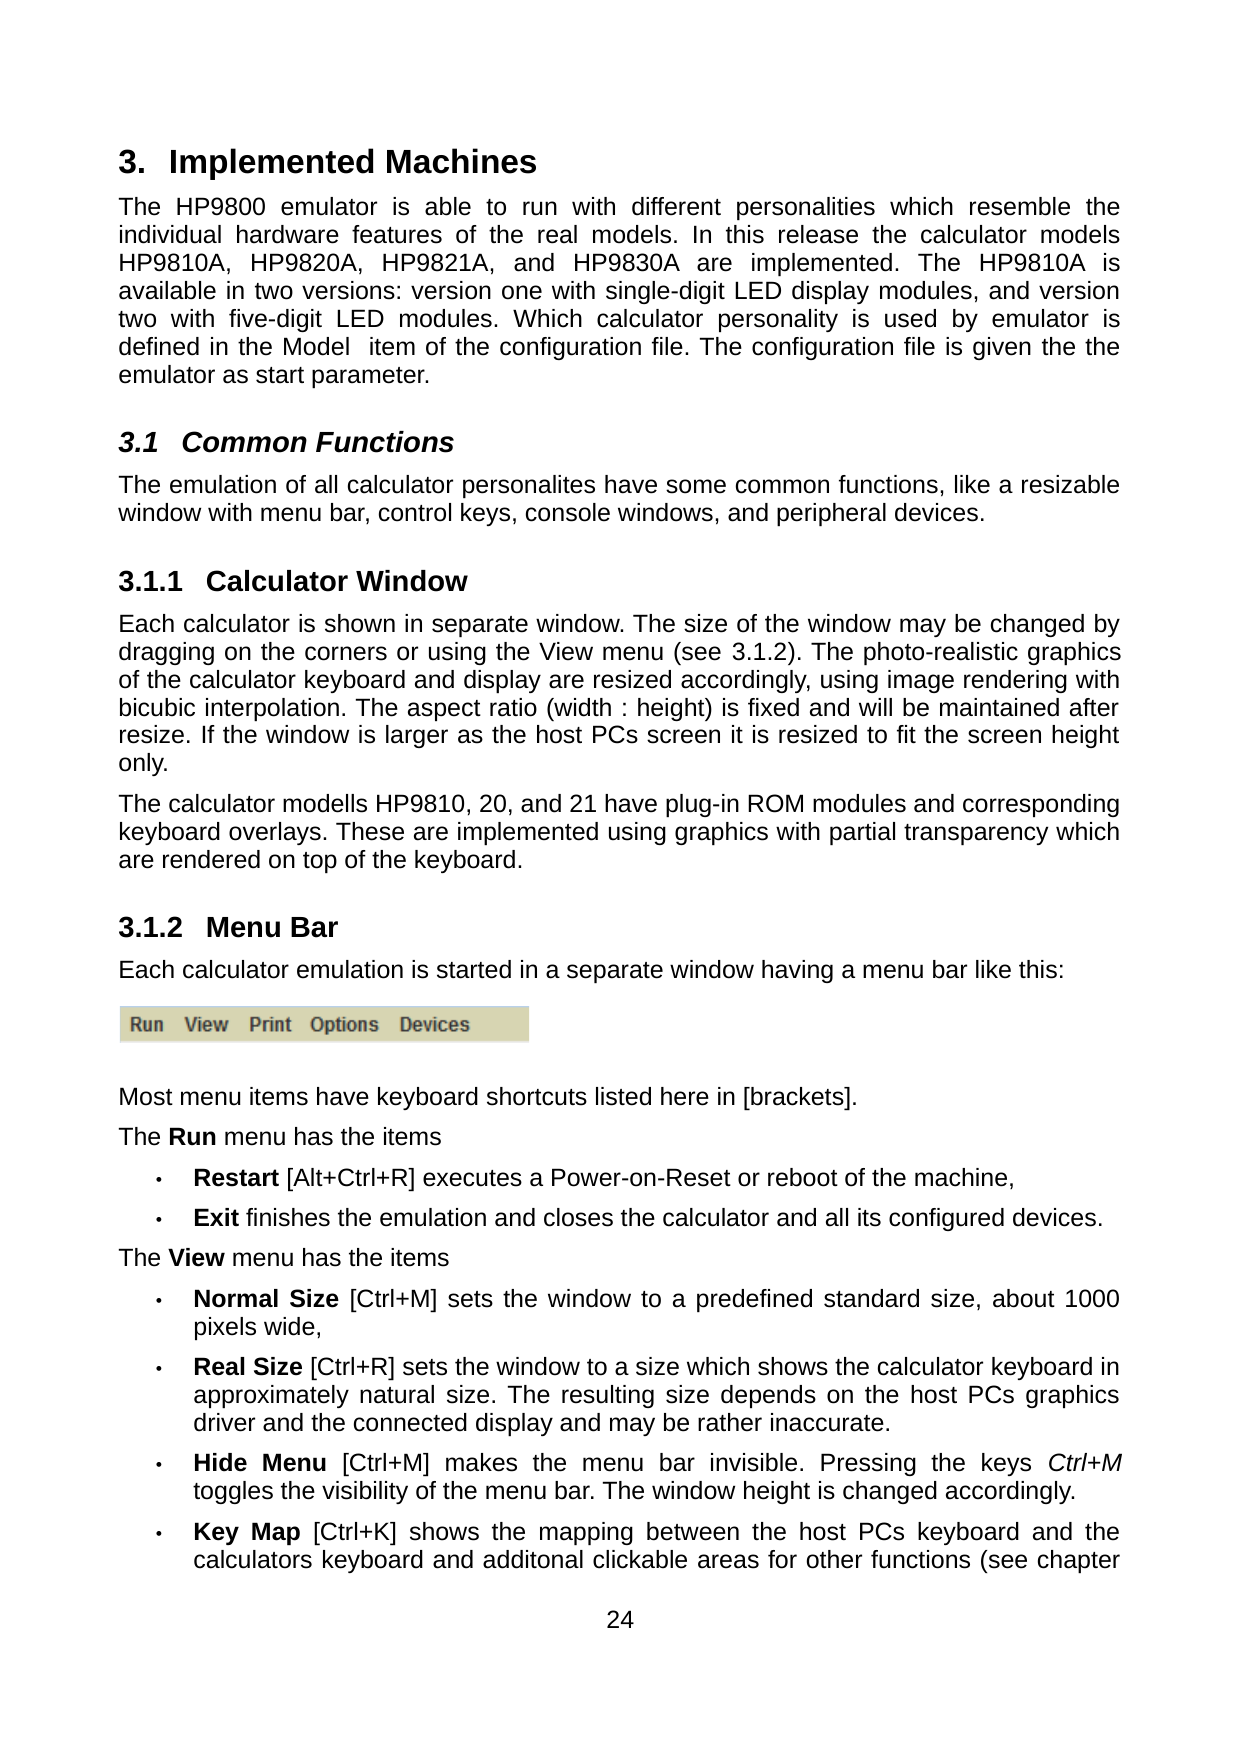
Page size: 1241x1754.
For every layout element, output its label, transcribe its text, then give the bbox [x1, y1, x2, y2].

text The calculator modells HP9810, 20, and 21 have plug-in ROM modules and corresponding keyboard overlays. These are implemented using graphics with partial transparency which are rendered on top of the keyboard. [118, 789, 1122, 873]
subtitle Menu Bar [118, 911, 1122, 943]
list Hide Menu [Ctrl+M] makes the menu bar invisible. Pressing the keys Ctrl+M toggles the visibility of the menu bar. The window height is changed accordingly. [156, 1449, 1122, 1505]
subtitle Implemented Machines [118, 143, 1122, 181]
list Restart [Alt+Ctrl+R] executes a Power-on-Reset or reboot of the machine, [156, 1163, 1122, 1191]
list Normal Size [Ctrl+M] sets the window to a predefined standard size, about 1000 pixels wide, [156, 1285, 1122, 1341]
text The emulation of all calculator personalites have some common functions, like a resizable window with menu bar, control keys, console windows, and peripheral devices. [118, 471, 1122, 527]
text The View menu has the items [118, 1244, 1122, 1272]
list Real Size [Ctrl+R] sets the window to a size which shows the calculator keyboard in approximately natural size. The resulting size depends on the host PCs graphics driver and the connected display and may be rather inaccurate. [156, 1353, 1122, 1437]
subtitle Common Functions [118, 426, 1122, 459]
list Exit finishes the emulation and closes the calculator and all its configured devices. [156, 1204, 1122, 1232]
text The Run menu has the items [118, 1123, 1122, 1151]
text Each calculator is shown in separate window. The size of the window may be changed by dragging on the corners or using the View menu (see 3.1.2). The photo-realistic graphics of the calculator keyboard and display are resized accordingly, using image rendering with bicubic interpolation. The aspect ratio (width : height) is fixed and will be maintained after resize. If the window is larger as the host PCs screen it is resized to fit the screen height only. [118, 609, 1122, 777]
subtitle Calculator Window [118, 564, 1122, 597]
text The HP9800 emulator is able to run with different personalities which resemble the individual hardware features of the real models. In this release the calculator models HP9810A, HP9820A, HP9821A, and HP9830A are implemented. The HP9810A is available in two versions: version one with single-digit LED display modules, and version two with five-digit LED modules. Which calculator personality is used by emulator is defined in the Model item of the configuration file. The configuration file is given the the emulator as start parameter. [118, 193, 1122, 388]
picture [119, 1006, 530, 1043]
text Most menu items have keyboard shortcuts listed here in [brackets]. [118, 1083, 1122, 1111]
text Each calculator emulation is started in a separate window having a menu bar like this: [118, 956, 1122, 984]
list Key Map [Ctrl+K] shows the mapping between the host PCs keyboard and the calculators keyboard and additonal clickable areas for other functions (see chapter [156, 1518, 1122, 1573]
